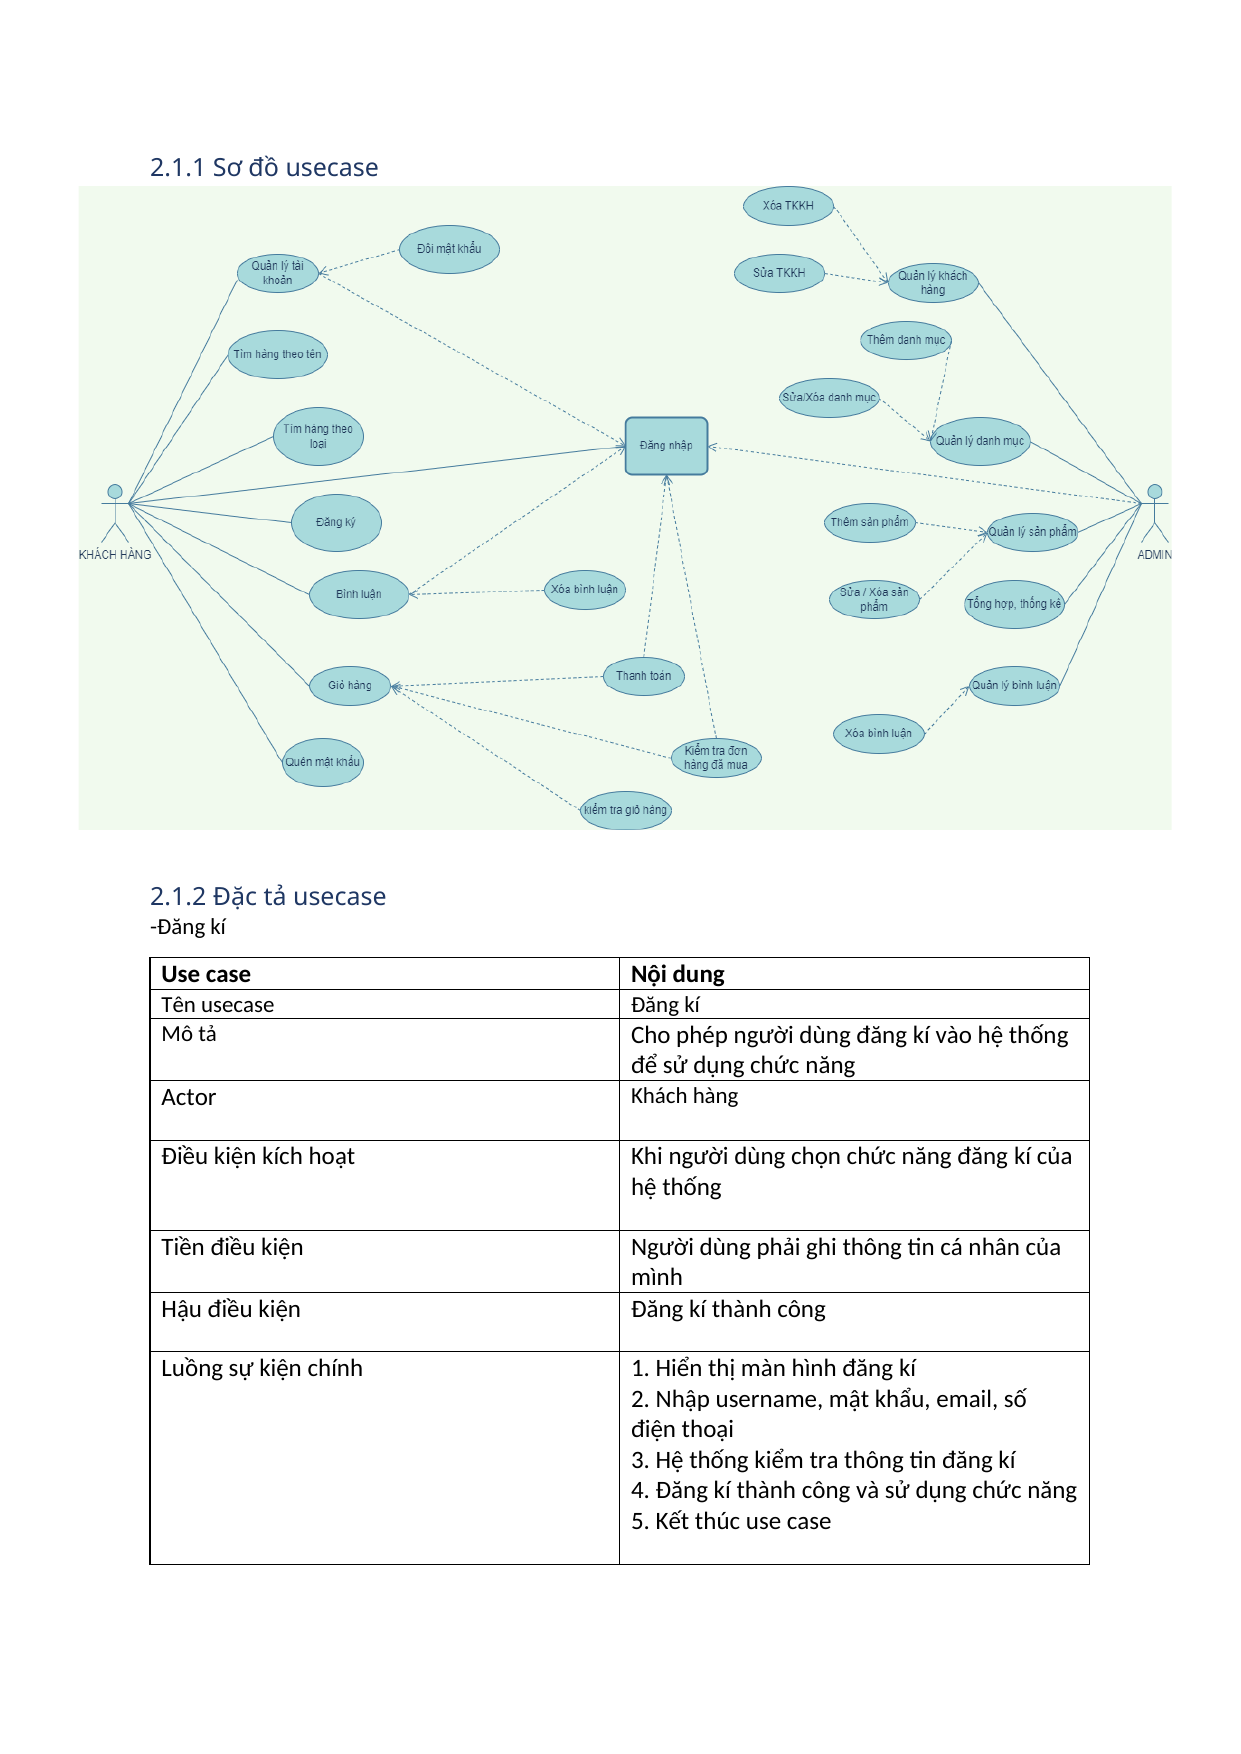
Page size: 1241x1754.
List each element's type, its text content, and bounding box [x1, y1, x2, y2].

table_header Use case [151, 958, 619, 989]
table_cell Actor [151, 1081, 619, 1139]
subtitle 2.1.1 Sơ đồ usecase [150, 150, 1090, 184]
text -Đăng kí [150, 912, 1090, 941]
table_cell Cho phép người dùng đăng kí vào hệ thống để sử dụng chức năng [620, 1019, 1089, 1080]
table_cell Điều kiện kích hoạt [151, 1141, 619, 1229]
table_header Nội dung [620, 958, 1089, 989]
table_cell Người dùng phải ghi thông tin cá nhân của mình [620, 1231, 1089, 1292]
table_cell Hậu điều kiện [151, 1293, 619, 1351]
table_cell Tiền điều kiện [151, 1231, 619, 1292]
table_cell 1. Hiển thị màn hình đăng kí 2. Nhập username, mật khẩu, email, số điện thoại 3. Hệ thống kiểm tra thông tin đăng kí 4. Đăng kí thành công và sử dụng chức năng 5. Kết thúc use case [620, 1352, 1089, 1563]
table_cell Đăng kí [620, 990, 1089, 1018]
table_cell Khách hàng [620, 1081, 1089, 1139]
subtitle 2.1.2 Đặc tả usecase [150, 878, 1090, 912]
table_cell Mô tả [151, 1019, 619, 1080]
table_cell Tên usecase [151, 990, 619, 1018]
table_cell Khi người dùng chọn chức năng đăng kí của hệ thống [620, 1141, 1089, 1229]
table_cell Luồng sự kiện chính [151, 1352, 619, 1563]
table_cell Đăng kí thành công [620, 1293, 1089, 1351]
